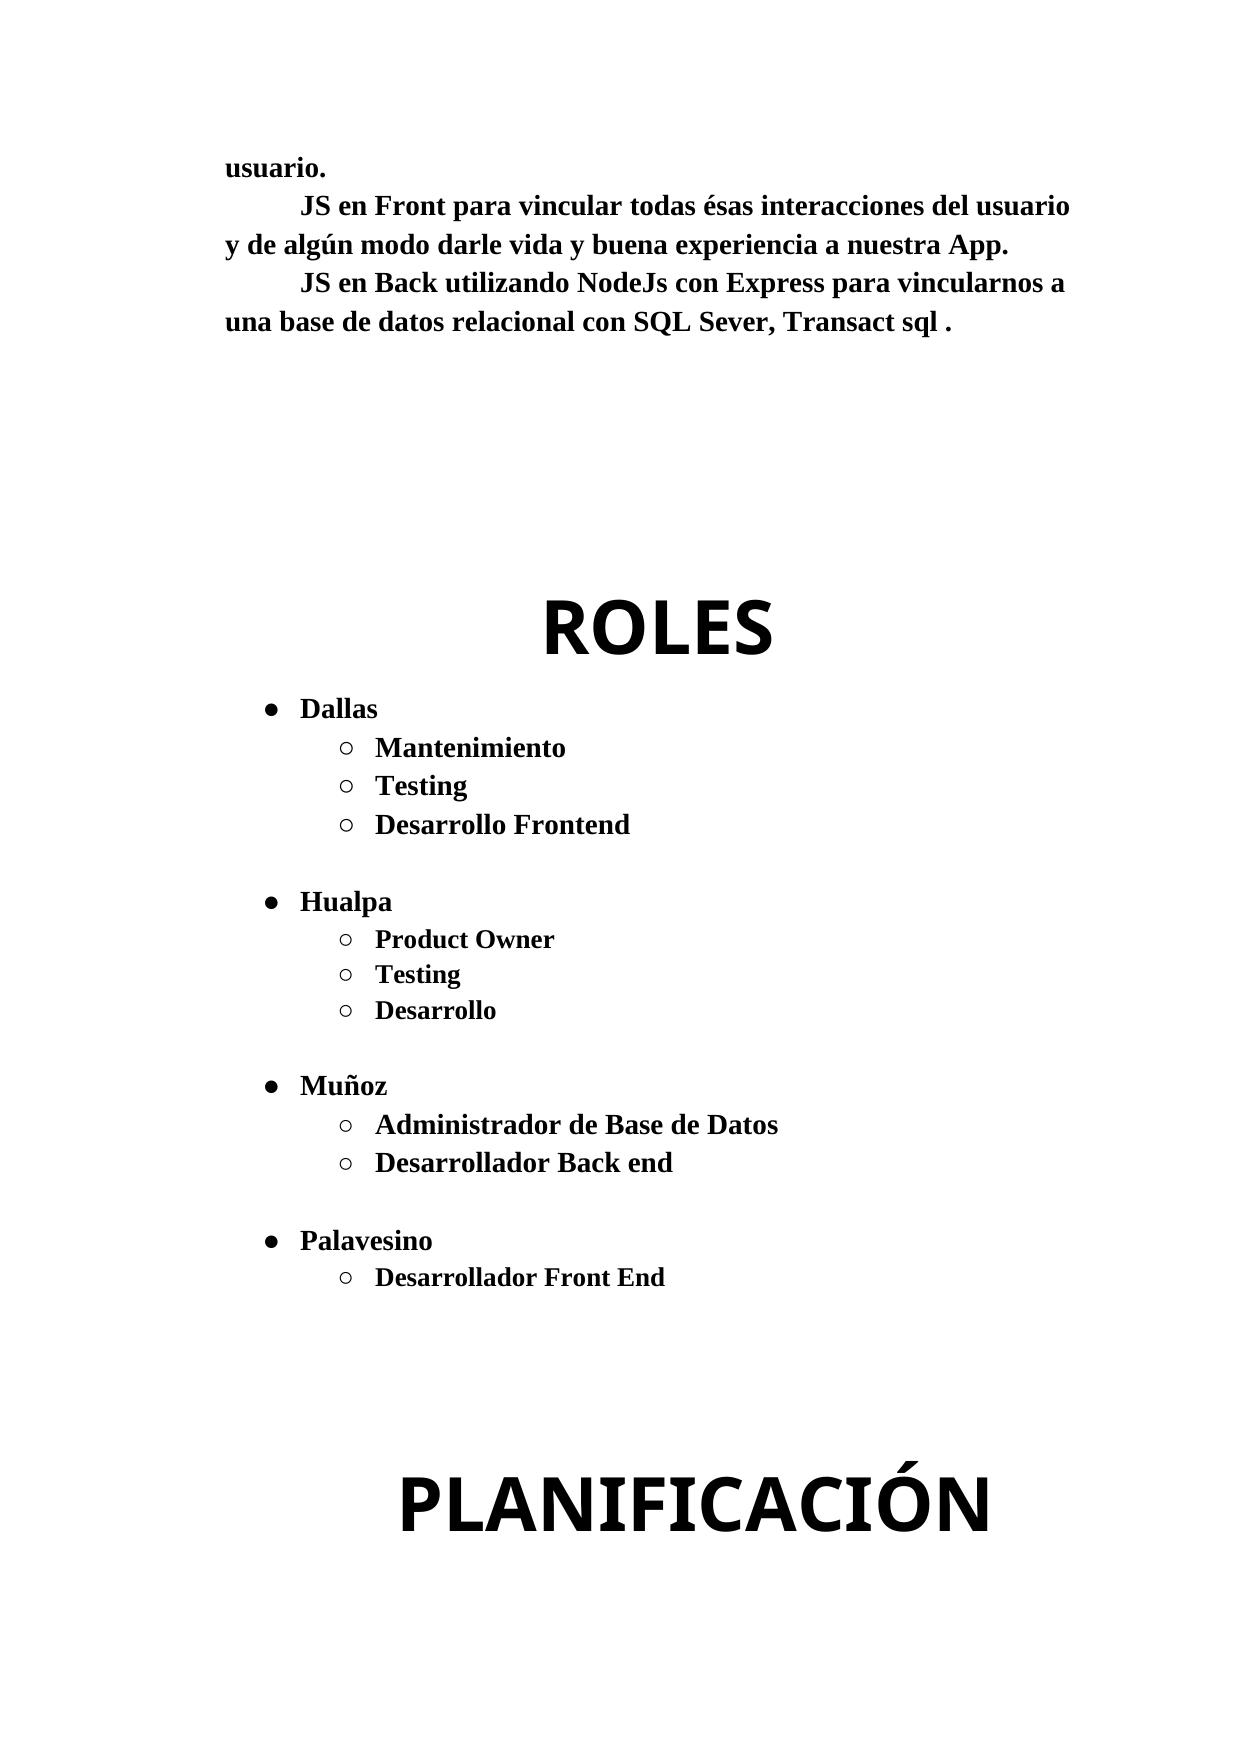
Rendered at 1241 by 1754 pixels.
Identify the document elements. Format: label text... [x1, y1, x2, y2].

text usuario. [225, 150, 1090, 183]
list Administrador de Base de Datos [337, 1107, 1090, 1141]
text JS en Front para vincular todas ésas interacciones del usuario y de algún modo darle vida y buena experiencia a nuestra App. [225, 188, 1090, 261]
list Mantenimiento [337, 730, 1090, 763]
list Testing [337, 768, 1090, 802]
list Muñoz [262, 1068, 1090, 1102]
list Desarrollo [337, 994, 1090, 1025]
list Desarrollador Front End [337, 1261, 1090, 1292]
list Desarrollador Back end [337, 1146, 1090, 1179]
list Palavesino [262, 1223, 1090, 1256]
list Hualpa [262, 884, 1090, 918]
list Testing [337, 958, 1090, 989]
text JS en Back utilizando NodeJs con Express para vincularnos a una base de datos relacional con SQL Sever, Transact sql . [225, 266, 1090, 338]
text PLANIFICACIÓN [300, 1451, 1090, 1553]
list Dallas [262, 691, 1090, 725]
list Desarrollo Frontend [337, 807, 1090, 841]
text ROLES [225, 574, 1090, 676]
list Product Owner [337, 923, 1090, 954]
